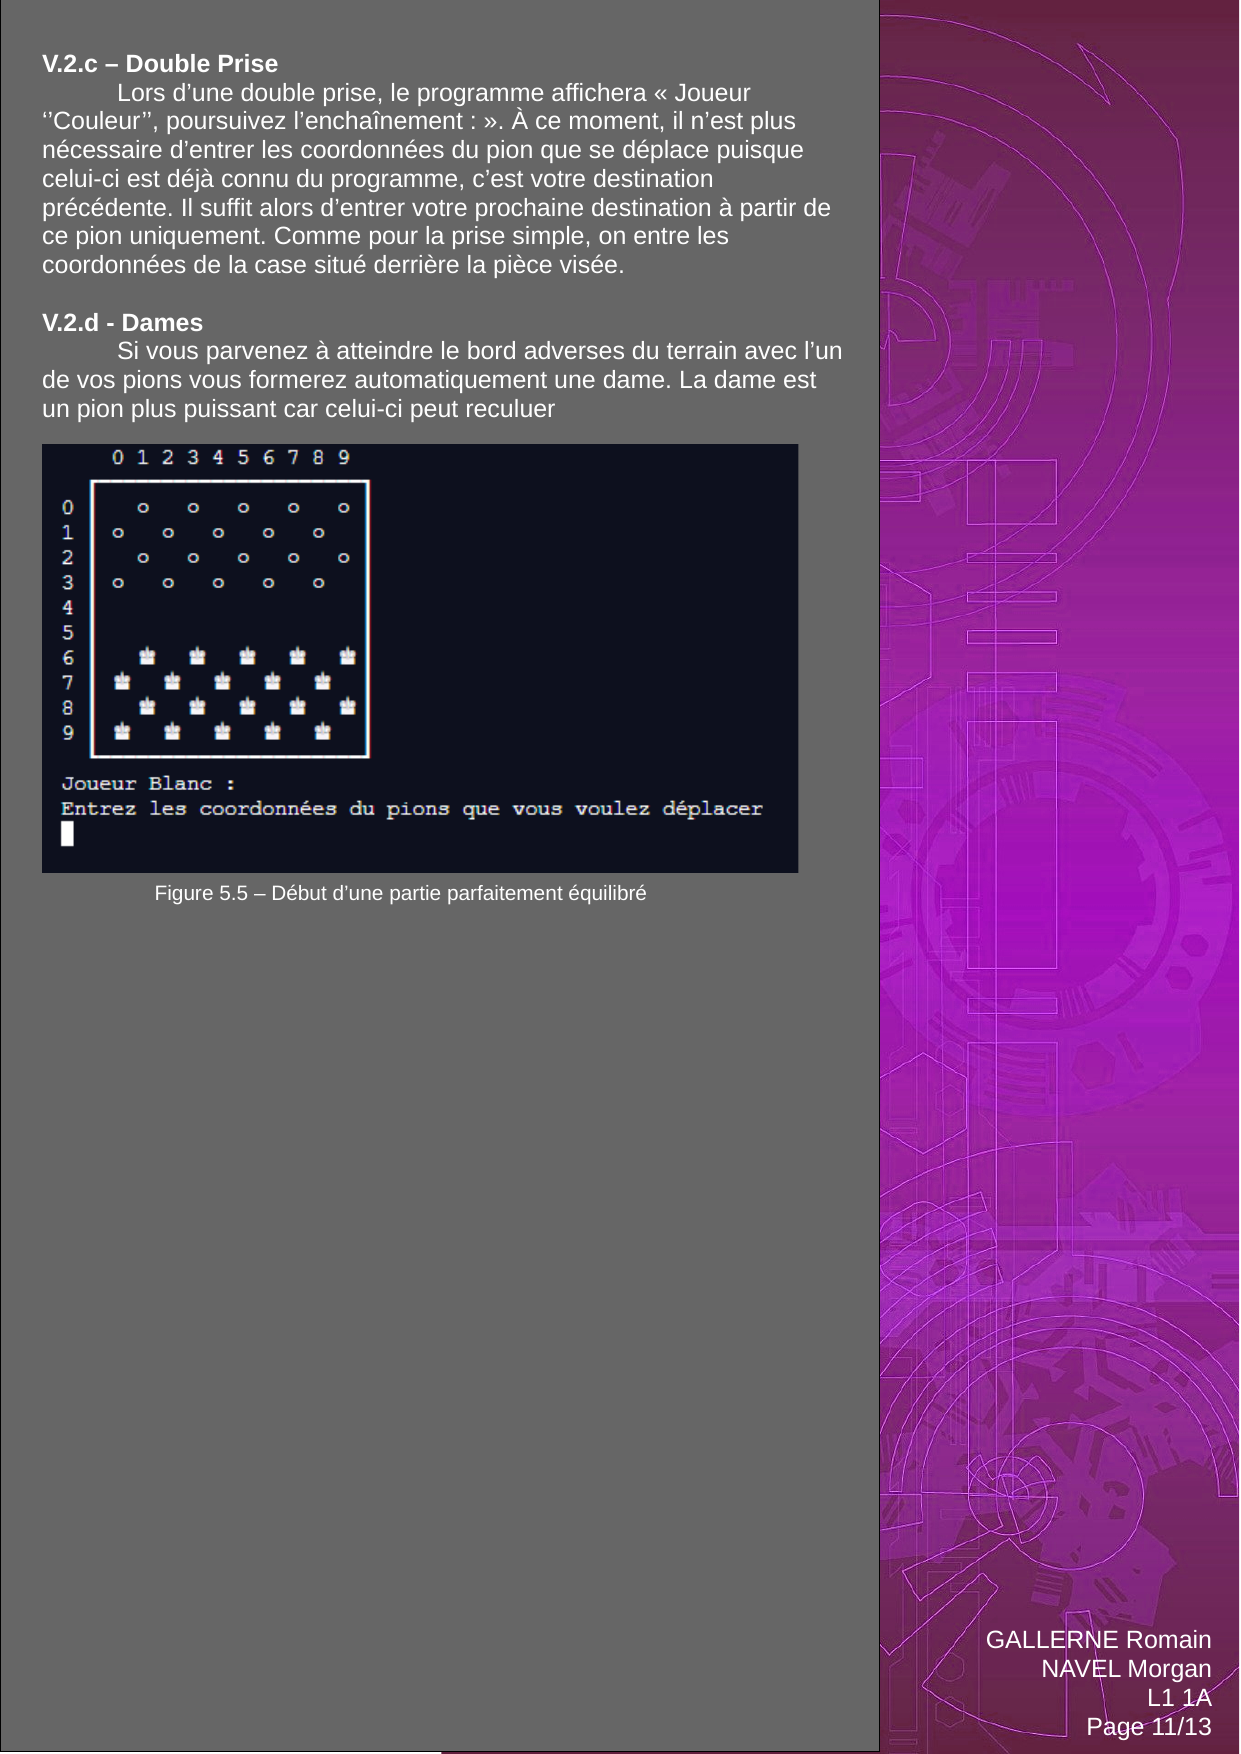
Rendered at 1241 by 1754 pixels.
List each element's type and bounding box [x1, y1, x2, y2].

picture [42, 444, 799, 873]
picture [441, 0, 1240, 1754]
